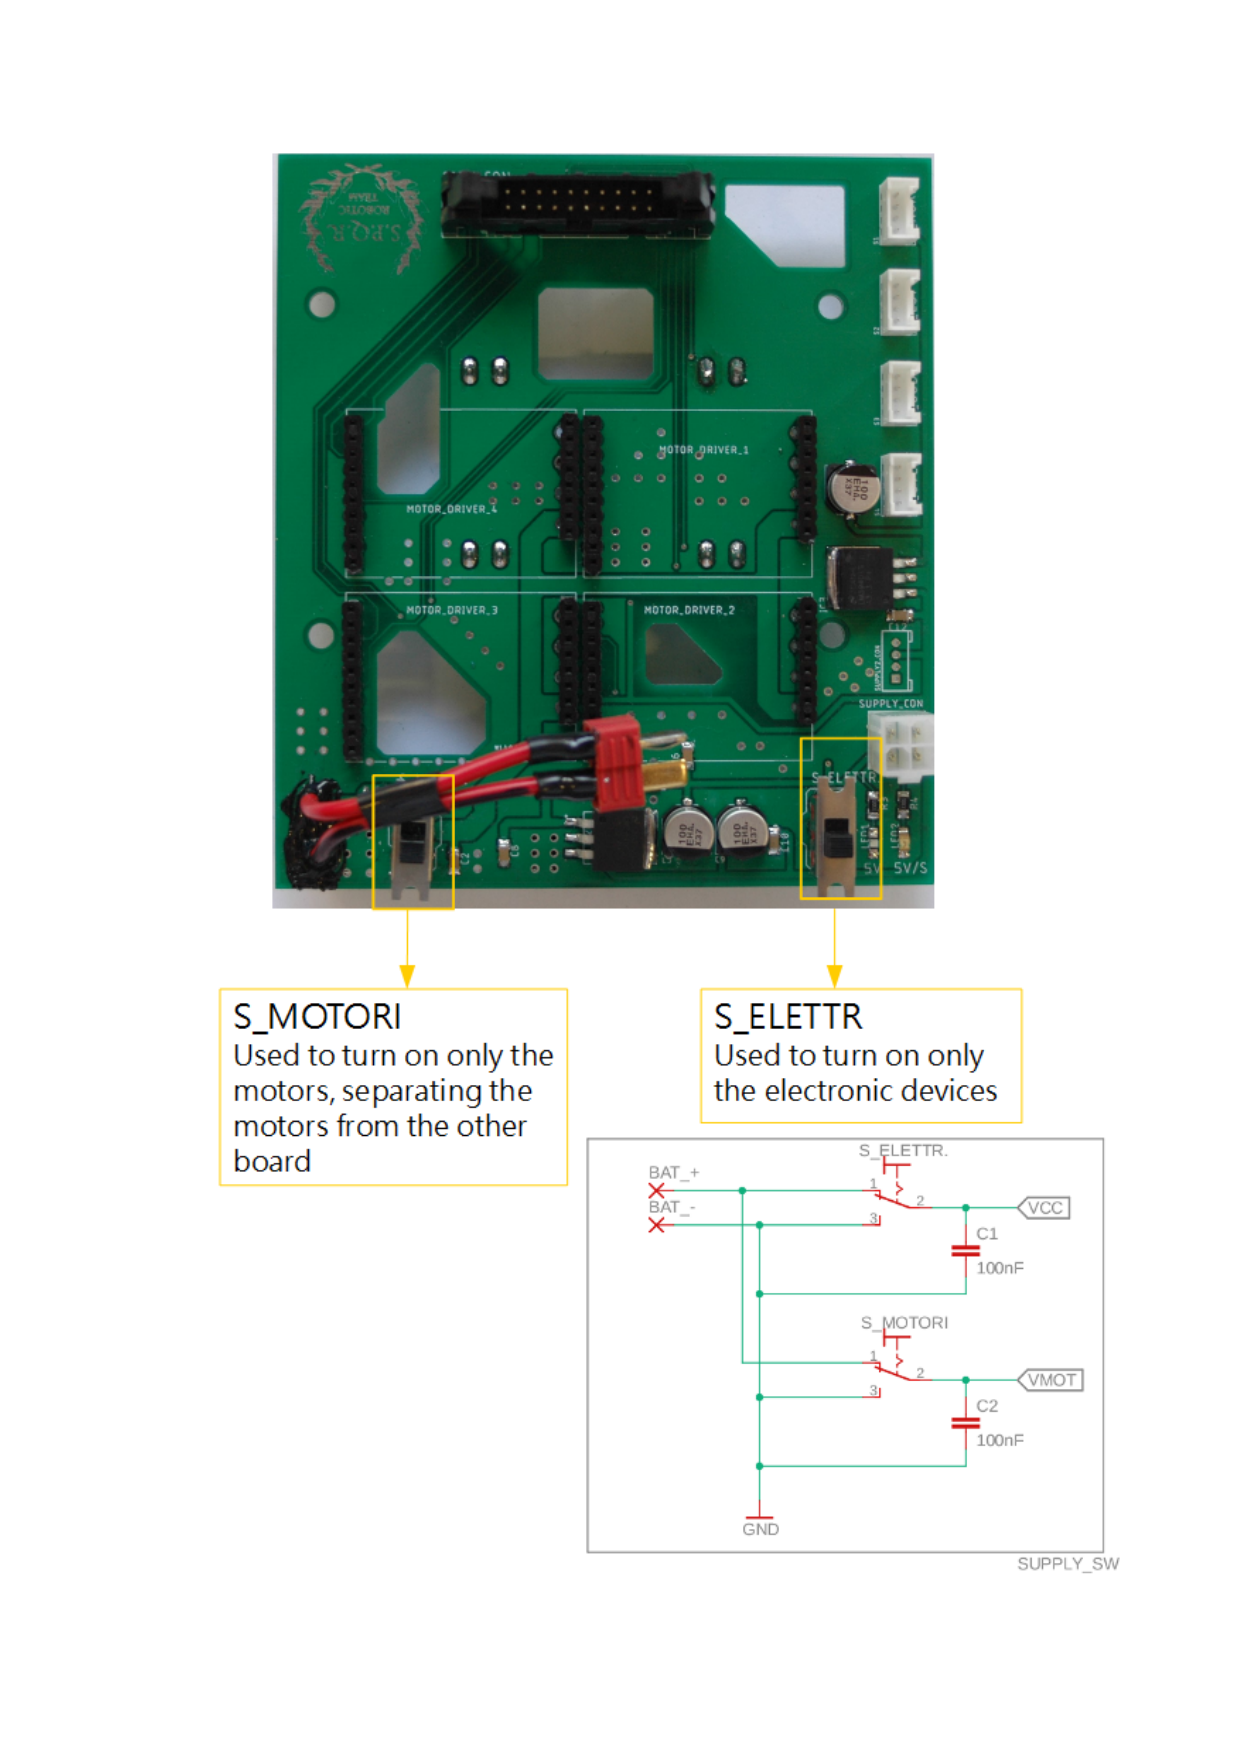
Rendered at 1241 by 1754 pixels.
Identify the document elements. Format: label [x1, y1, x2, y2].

picture [59, 90, 1182, 1678]
